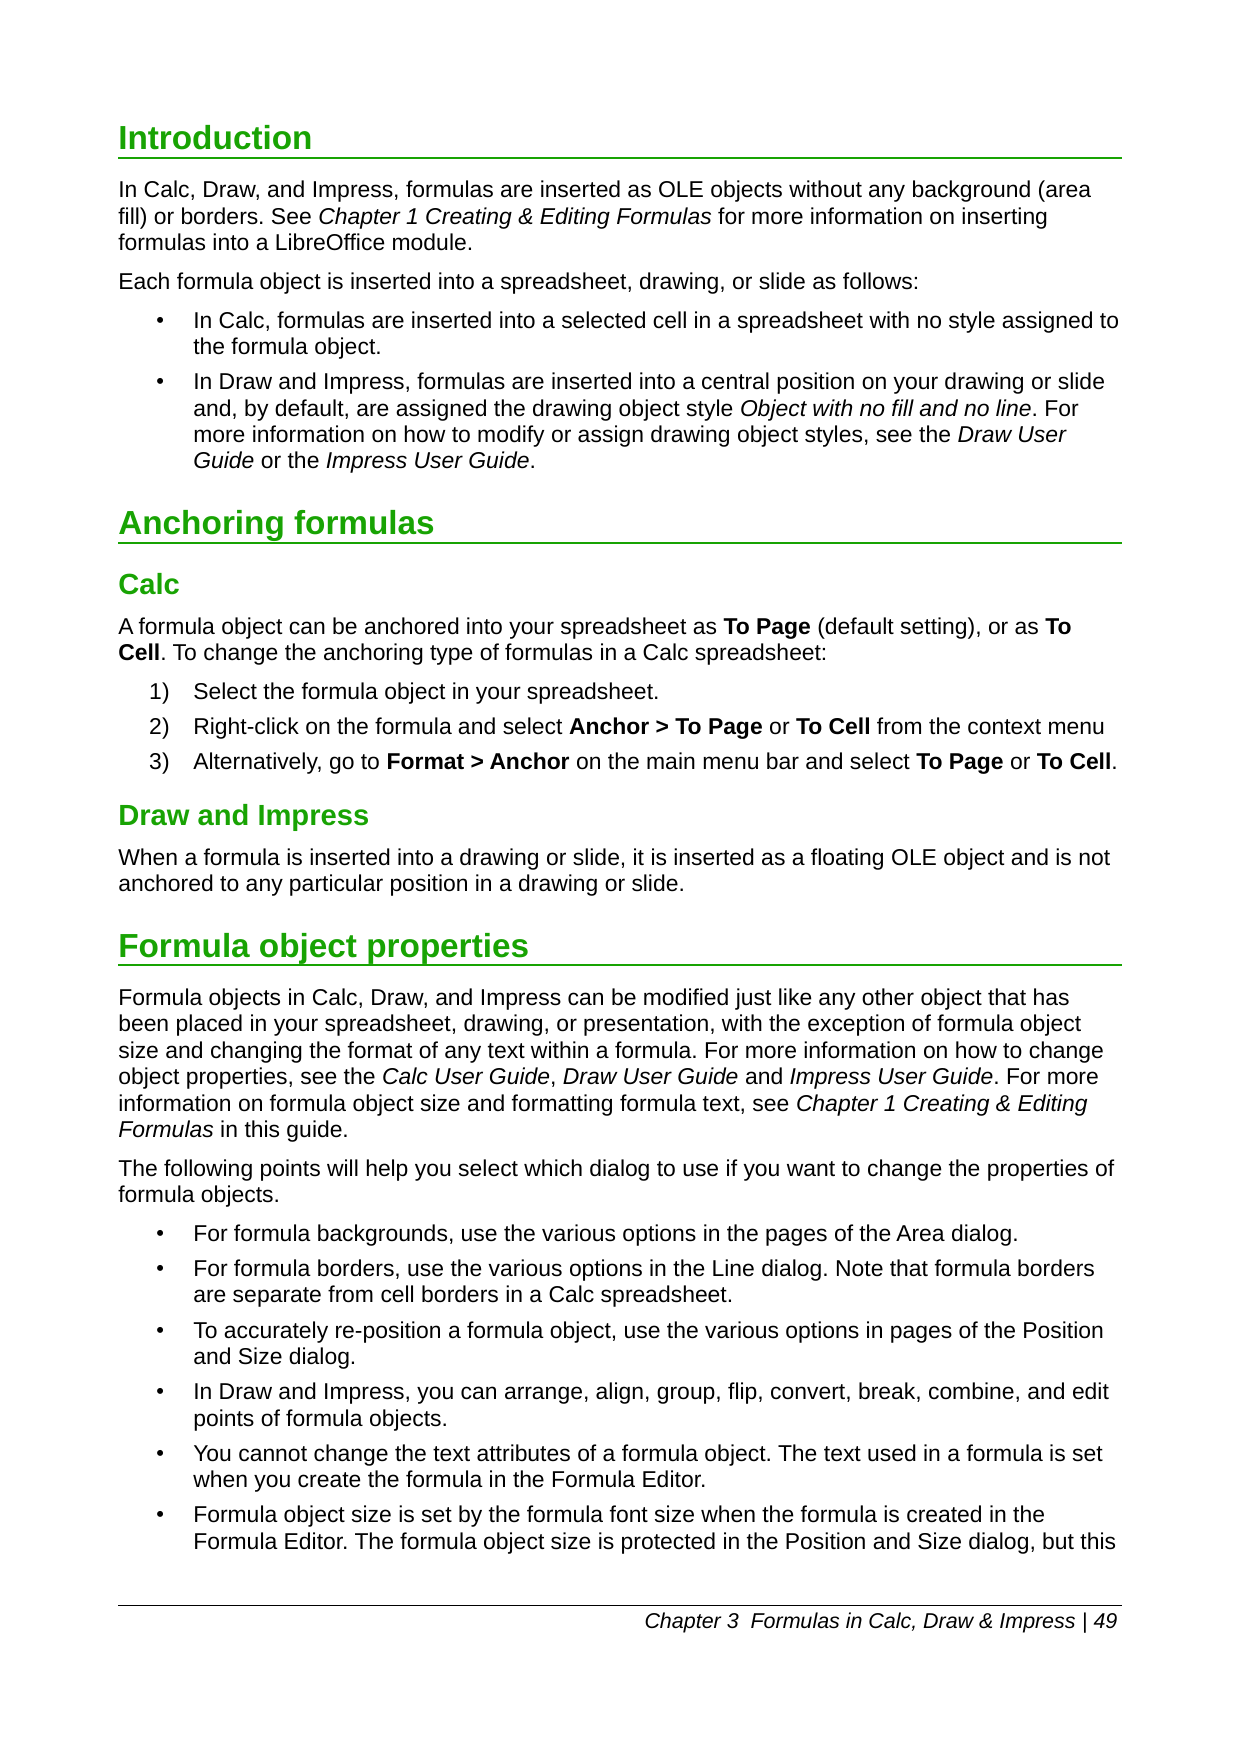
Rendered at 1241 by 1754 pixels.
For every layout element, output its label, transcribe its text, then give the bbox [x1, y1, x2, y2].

subtitle Anchoring formulas [118, 503, 1122, 542]
subtitle Draw and Impress [118, 798, 1122, 832]
list In Draw and Impress, formulas are inserted into a central position on your drawing or slide and, by default, are assigned the drawing object style Object with no fill and no line. For more information on how to modify or assign drawing object styles, see the Draw User Guide or the Impress User Guide. [156, 368, 1122, 474]
text The following points will help you select which dialog to use if you want to change the properties of formula objects. [118, 1155, 1122, 1207]
text When a formula is inserted into a drawing or slide, it is inserted as a floating OLE object and is not anchored to any particular position in a drawing or slide. [118, 844, 1122, 896]
list For formula backgrounds, use the various options in the pages of the Area dialog. [156, 1220, 1122, 1246]
list Alternatively, go to Format > Anchor on the main menu bar and select To Page or To Cell. [169, 748, 1122, 775]
subtitle Formula object properties [118, 926, 1122, 964]
text In Calc, Draw, and Impress, formulas are inserted as OLE objects without any background (area fill) or borders. See Chapter 1 Creating & Editing Formulas for more information on inserting formulas into a LibreOffice module. [118, 176, 1122, 255]
list For formula borders, use the various options in the Line dialog. Note that formula borders are separate from cell borders in a Calc spreadsheet. [156, 1255, 1122, 1308]
subtitle Calc [118, 567, 1122, 601]
list In Calc, formulas are inserted into a selected cell in a spreadsheet with no style assigned to the formula object. [156, 307, 1122, 359]
list You cannot change the text attributes of a formula object. The text used in a formula is set when you create the formula in the Formula Editor. [156, 1440, 1122, 1492]
text Each formula object is inserted into a spreadsheet, drawing, or slide as follows: [118, 268, 1122, 294]
list Select the formula object in your spreadsheet. [169, 678, 1122, 704]
list To accurately re-position a formula object, use the various options in pages of the Position and Size dialog. [156, 1317, 1122, 1369]
list Right-click on the formula and select Anchor > To Page or To Cell from the context menu [169, 713, 1122, 739]
text Formula objects in Calc, Draw, and Impress can be modified just like any other object that has been placed in your spreadsheet, drawing, or presentation, with the exception of formula object size and changing the format of any text within a formula. For more information on how to change object properties, see the Calc User Guide, Draw User Guide and Impress User Guide. For more information on formula object size and formatting formula text, see Chapter 1 Creating & Editing Formulas in this guide. [118, 984, 1122, 1142]
text A formula object can be anchored into your spreadsheet as To Page (default setting), or as To Cell. To change the anchoring type of formulas in a Calc spreadsheet: [118, 613, 1122, 665]
list Formula object size is set by the formula font size when the formula is created in the Formula Editor. The formula object size is protected in the Position and Size dialog, but this [156, 1501, 1122, 1554]
list In Draw and Impress, you can arrange, align, group, flip, convert, break, combine, and edit points of formula objects. [156, 1378, 1122, 1431]
subtitle Introduction [118, 118, 1122, 157]
